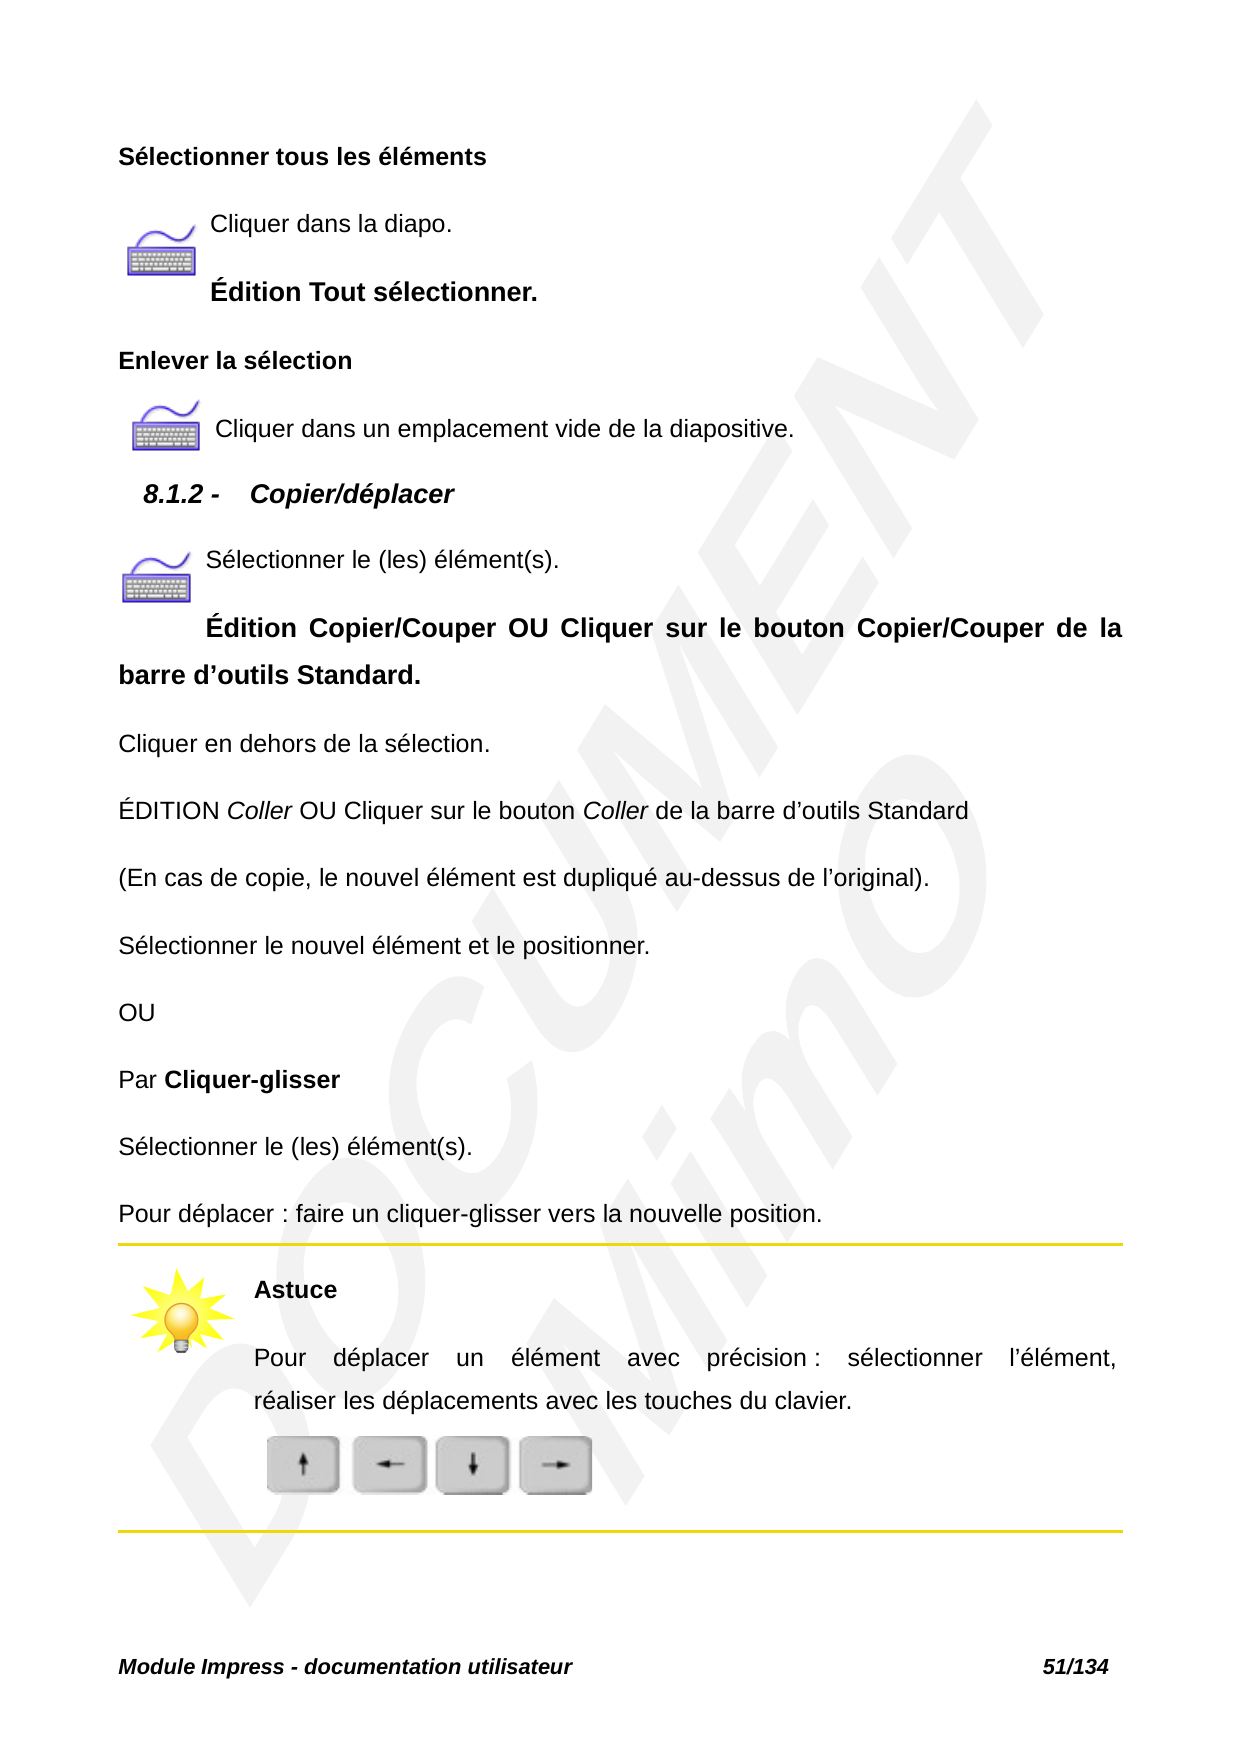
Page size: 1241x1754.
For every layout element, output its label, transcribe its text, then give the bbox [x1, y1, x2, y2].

text Édition Copier/Couper OU Cliquer sur le bouton Copier/Couper de la barre d’outils Standard. [118, 612, 1122, 690]
table_header Astuce Pour déplacer un élément avec précision : sélectionner l’élément, réaliser les déplacements avec les touches du clavier. [248, 1246, 1123, 1529]
picture [128, 389, 203, 465]
text Sélectionner le (les) élément(s). [194, 545, 1122, 574]
picture [118, 541, 194, 617]
picture [267, 1436, 593, 1495]
text Par Cliquer-glisser [118, 1065, 1122, 1094]
picture [123, 215, 199, 290]
table_header [118, 1246, 248, 1529]
text Sélectionner tous les éléments [118, 142, 1122, 171]
text Cliquer dans la diapo. [118, 209, 1122, 238]
picture [123, 1251, 242, 1370]
text OU [118, 998, 1122, 1027]
text Édition Tout sélectionner. [118, 276, 1122, 307]
text Enlever la sélection [118, 346, 1122, 375]
text ÉDITION Coller OU Cliquer sur le bouton Coller de la barre d’outils Standard [118, 796, 1122, 825]
text Sélectionner le (les) élément(s). [118, 1132, 1122, 1161]
text Cliquer en dehors de la sélection. [118, 729, 1122, 758]
text (En cas de copie, le nouvel élément est dupliqué au-dessus de l’original). [118, 863, 1122, 892]
text Pour déplacer : faire un cliquer-glisser vers la nouvelle position. [118, 1199, 1122, 1228]
subtitle Copier/déplacer [143, 478, 1122, 509]
text Cliquer dans un emplacement vide de la diapositive. [203, 413, 1122, 442]
text Sélectionner le nouvel élément et le positionner. [118, 931, 1122, 959]
